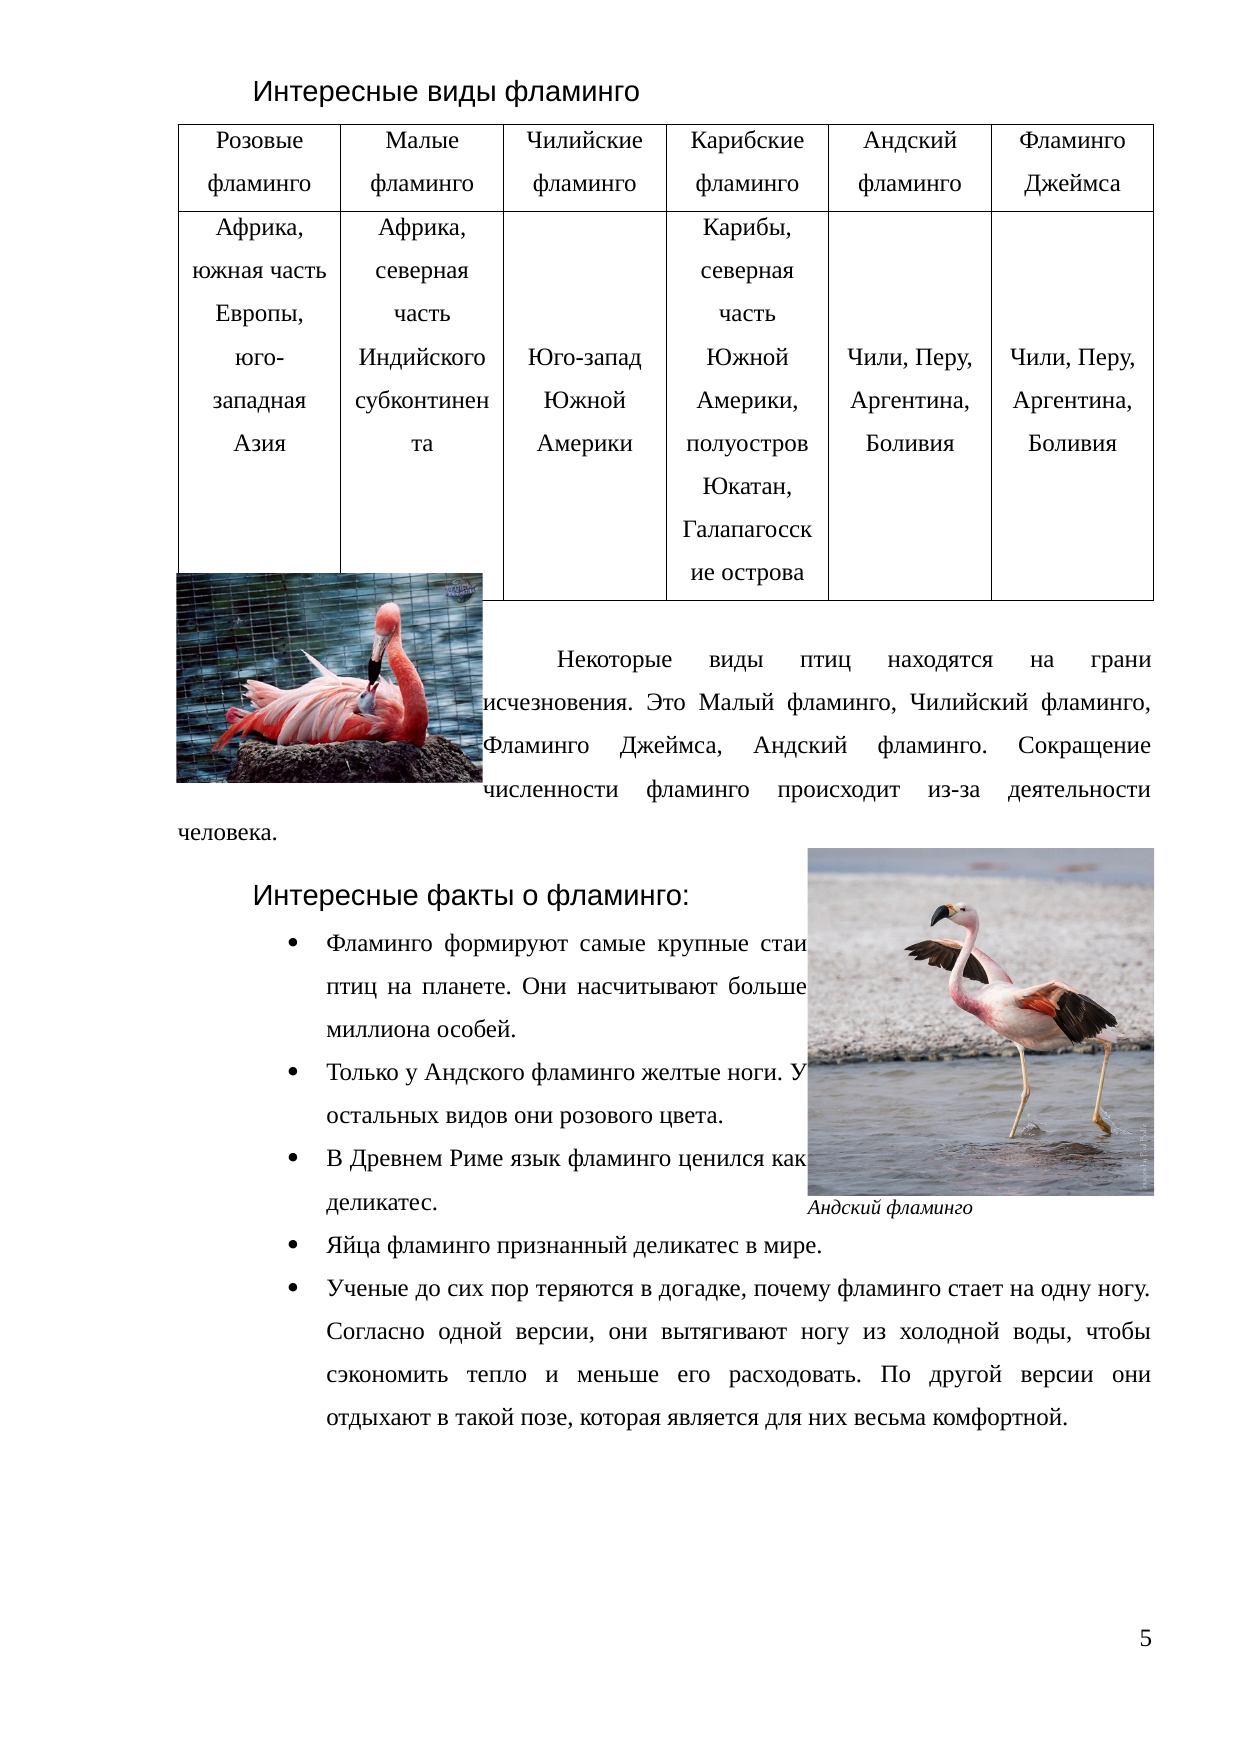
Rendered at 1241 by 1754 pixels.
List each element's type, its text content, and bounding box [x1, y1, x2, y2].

table_header Розовые фламинго [179, 125, 340, 211]
list Яйца фламинго признанный деликатес в мире. [288, 1230, 1152, 1258]
list Только у Андского фламинго желтые ноги. У остальных видов они розового цвета. [288, 1057, 807, 1129]
picture [176, 573, 483, 783]
list Фламинго формируют самые крупные стаи птиц на планете. Они насчитывают больше миллиона особей. [288, 928, 807, 1043]
text Некоторые виды птиц находятся на грани исчезновения. Это Малый фламинго, Чилийский фламинго, Фламинго Джеймса, Андский фламинго. Сокращение численности фламинго происходит из-за деятельности человека. [177, 644, 1152, 846]
subtitle Интересные виды фламинго [252, 74, 1152, 107]
table_cell Юго-запад Южной Америки [504, 212, 666, 600]
table_cell Чили, Перу, Аргентина, Боливия [992, 212, 1153, 600]
list Ученые до сих пор теряются в догадке, почему фламинго стает на одну ногу. Согласно одной версии, они вытягивают ногу из холодной воды, чтобы сэкономить тепло и меньше его расходовать. По другой версии они отдыхают в такой позе, которая является для них весьма комфортной. [288, 1273, 1152, 1431]
table_header Андский фламинго [829, 125, 991, 211]
table_header Чилийские фламинго [504, 125, 666, 211]
picture [807, 848, 1155, 1196]
list В Древнем Риме язык фламинго ценился как деликатес. [288, 1143, 808, 1215]
table_cell Африка, южная часть Европы, юго-западная Азия [179, 212, 340, 573]
table_header Малые фламинго [341, 125, 503, 211]
table_cell Чили, Перу, Аргентина, Боливия [829, 212, 991, 600]
text Интересные факты о фламинго: [252, 878, 807, 911]
table_header Карибские фламинго [667, 125, 828, 211]
table_cell Карибы, северная часть Южной Америки, полуостров Юкатан, Галапагосские острова [667, 212, 828, 600]
text Андский фламинго [808, 1196, 1154, 1219]
table_cell Африка, северная часть Индийского субконтинента [341, 212, 503, 600]
table_header Фламинго Джеймса [992, 125, 1153, 211]
